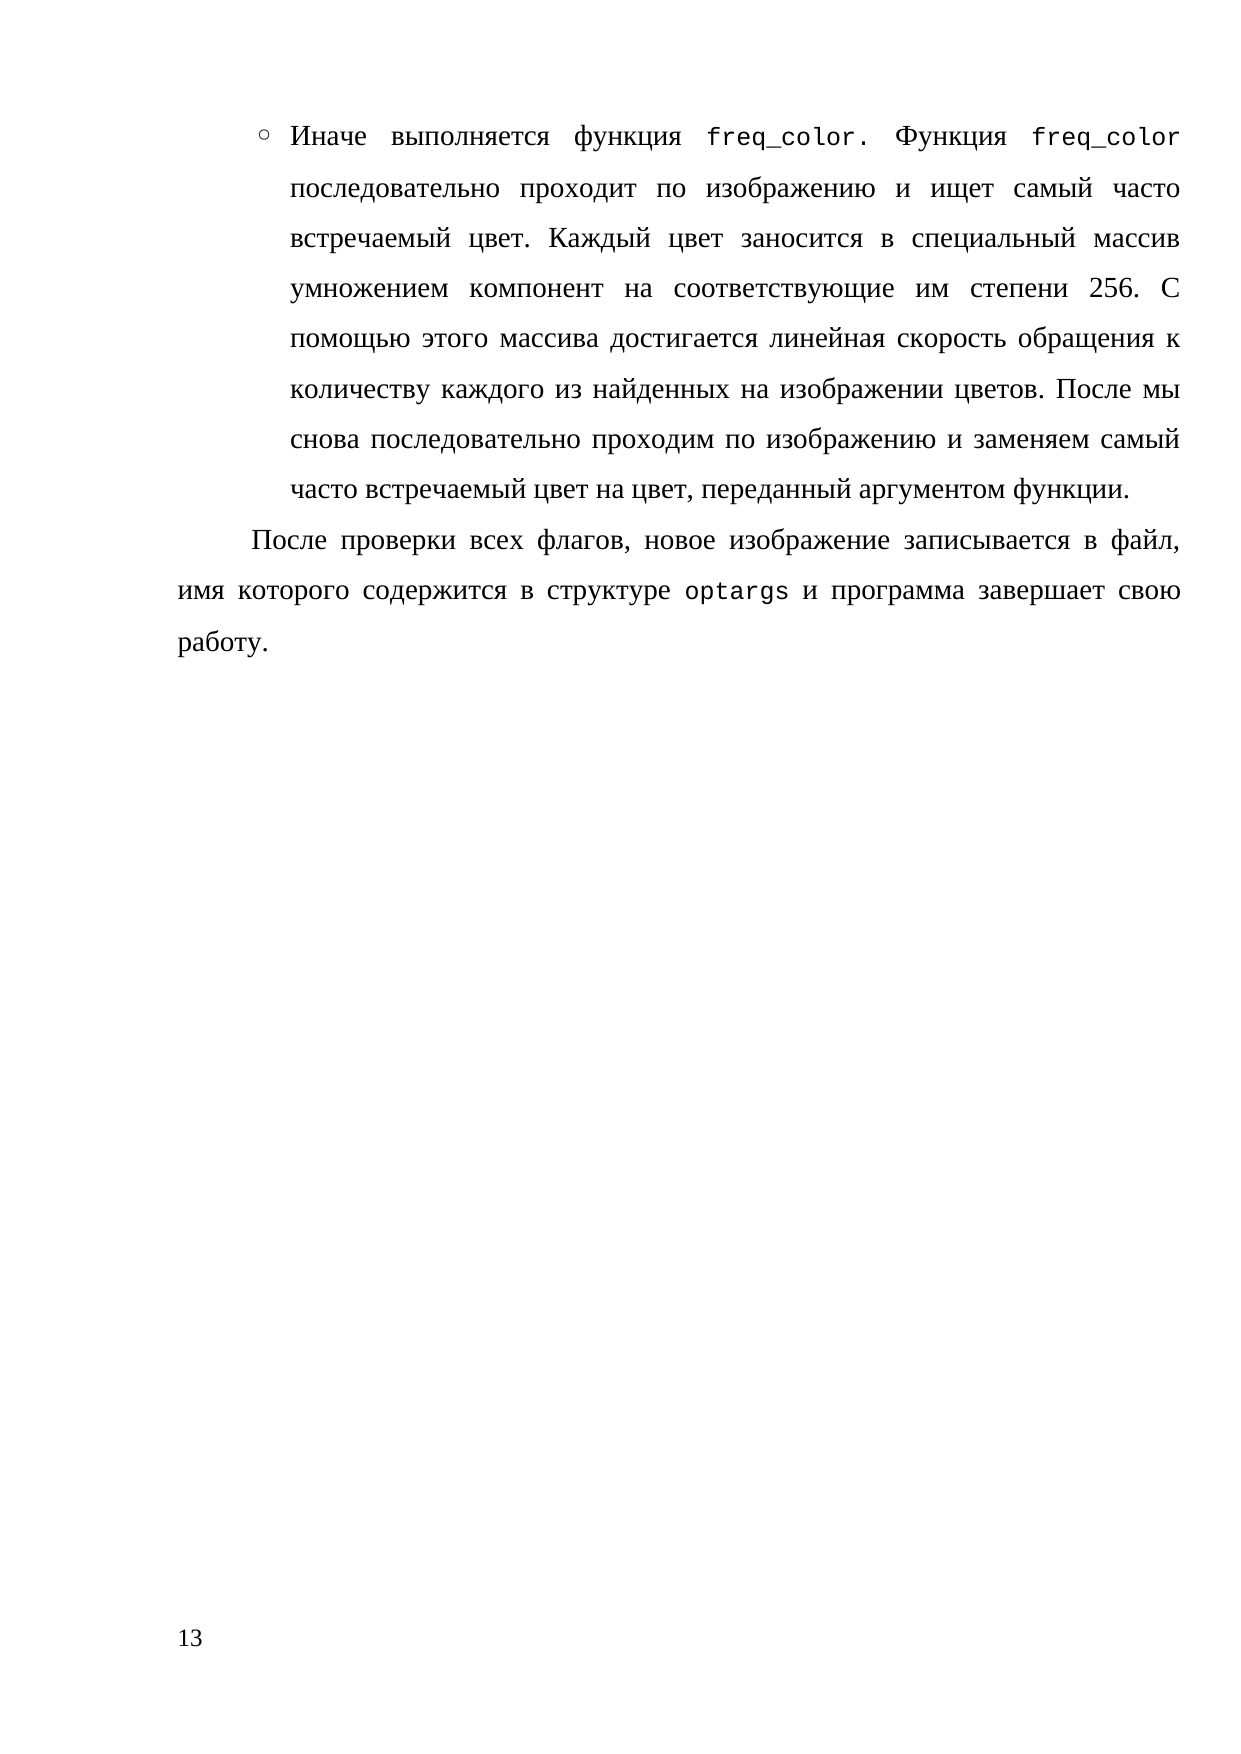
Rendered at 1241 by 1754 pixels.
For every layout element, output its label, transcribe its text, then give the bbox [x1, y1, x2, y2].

list Иначе выполняется функция freq_color. Функция freq_color последовательно проходит по изображению и ищет самый часто встречаемый цвет. Каждый цвет заносится в специальный массив умножением компонент на соответствующие им степени 256. С помощью этого массива достигается линейная скорость обращения к количеству каждого из найденных на изображении цветов. После мы снова последовательно проходим по изображению и заменяем самый часто встречаемый цвет на цвет, переданный аргументом функции. [252, 118, 1181, 505]
text После проверки всех флагов, новое изображение записывается в файл, имя которого содержится в структуре optargs и программа завершает свою работу. [177, 522, 1181, 657]
